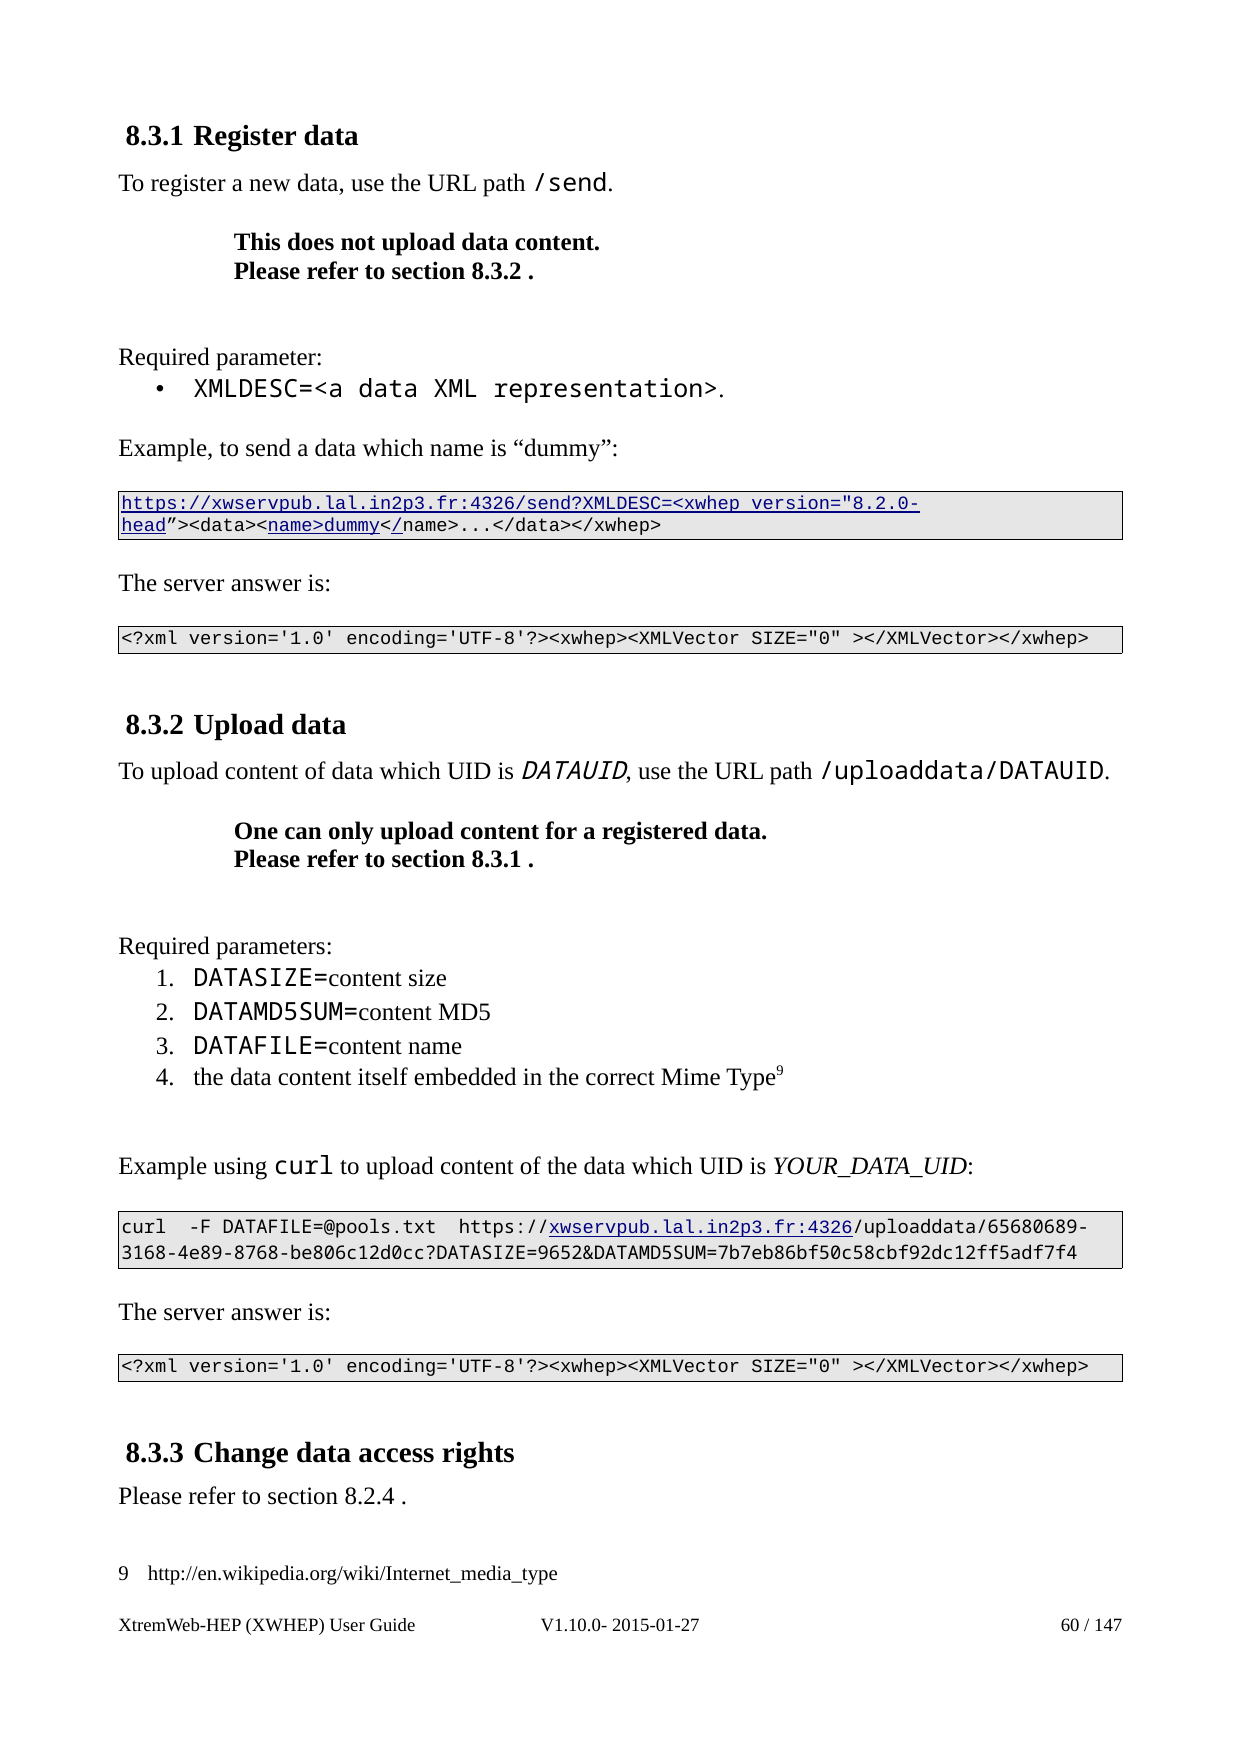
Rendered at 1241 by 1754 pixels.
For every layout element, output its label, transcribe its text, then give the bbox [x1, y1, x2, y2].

text To register a new data, use the URL path /send. [118, 164, 1122, 198]
text https://xwservpub.lal.in2p3.fr:4326/send?XMLDESC=<xwhep version="8.2.0-head”><data><name>dummy</name>...</data></xwhep> [119, 492, 1122, 539]
text Required parameters: [118, 931, 1122, 959]
list http://en.wikipedia.org/wiki/Internet_media_type [118, 1561, 1122, 1585]
text Please refer to section8.3.1. [233, 844, 1004, 873]
text Required parameter: [118, 342, 1122, 371]
subtitle Change data access rights [118, 1435, 1122, 1469]
text Example, to send a data which name is “dummy”: [118, 433, 1122, 462]
list XMLDESC=<a data XML representation>. [156, 371, 1122, 405]
text <?xml version='1.0' encoding='UTF-8'?><xwhep><XMLVector SIZE="0" ></XMLVector></xwhep> [119, 1355, 1122, 1381]
list DATAFILE=content name [156, 1028, 1122, 1062]
text Please refer to section8.2.4. [118, 1481, 1122, 1510]
text <?xml version='1.0' encoding='UTF-8'?><xwhep><XMLVector SIZE="0" ></XMLVector></xwhep> [119, 627, 1122, 653]
text Please refer to section8.3.2. [233, 256, 1004, 284]
text To upload content of data which UID is DATAUID, use the URL path /uploaddata/DATAUID. [118, 753, 1122, 787]
list the data content itself embedded in the correct Mime Type [156, 1062, 1122, 1090]
list DATASIZE=content size [156, 959, 1122, 993]
text The server answer is: [118, 1297, 1122, 1326]
text One can only upload content for a registered data. [233, 816, 1004, 844]
text Example using curl to upload content of the data which UID is YOUR_DATA_UID: [118, 1148, 1122, 1182]
text curl -F DATAFILE=@pools.txt https://xwservpub.lal.in2p3.fr:4326/uploaddata/65680689-3168-4e89-8768-be806c12d0cc?DATASIZE=9652&DATAMD5SUM=7b7eb86bf50c58cbf92dc12ff5adf7f4 [119, 1212, 1122, 1268]
subtitle Register data [118, 118, 1122, 152]
text The server answer is: [118, 568, 1122, 597]
list DATAMD5SUM=content MD5 [156, 993, 1122, 1028]
subtitle Upload data [118, 707, 1122, 740]
text This does not upload data content. [233, 227, 1004, 256]
